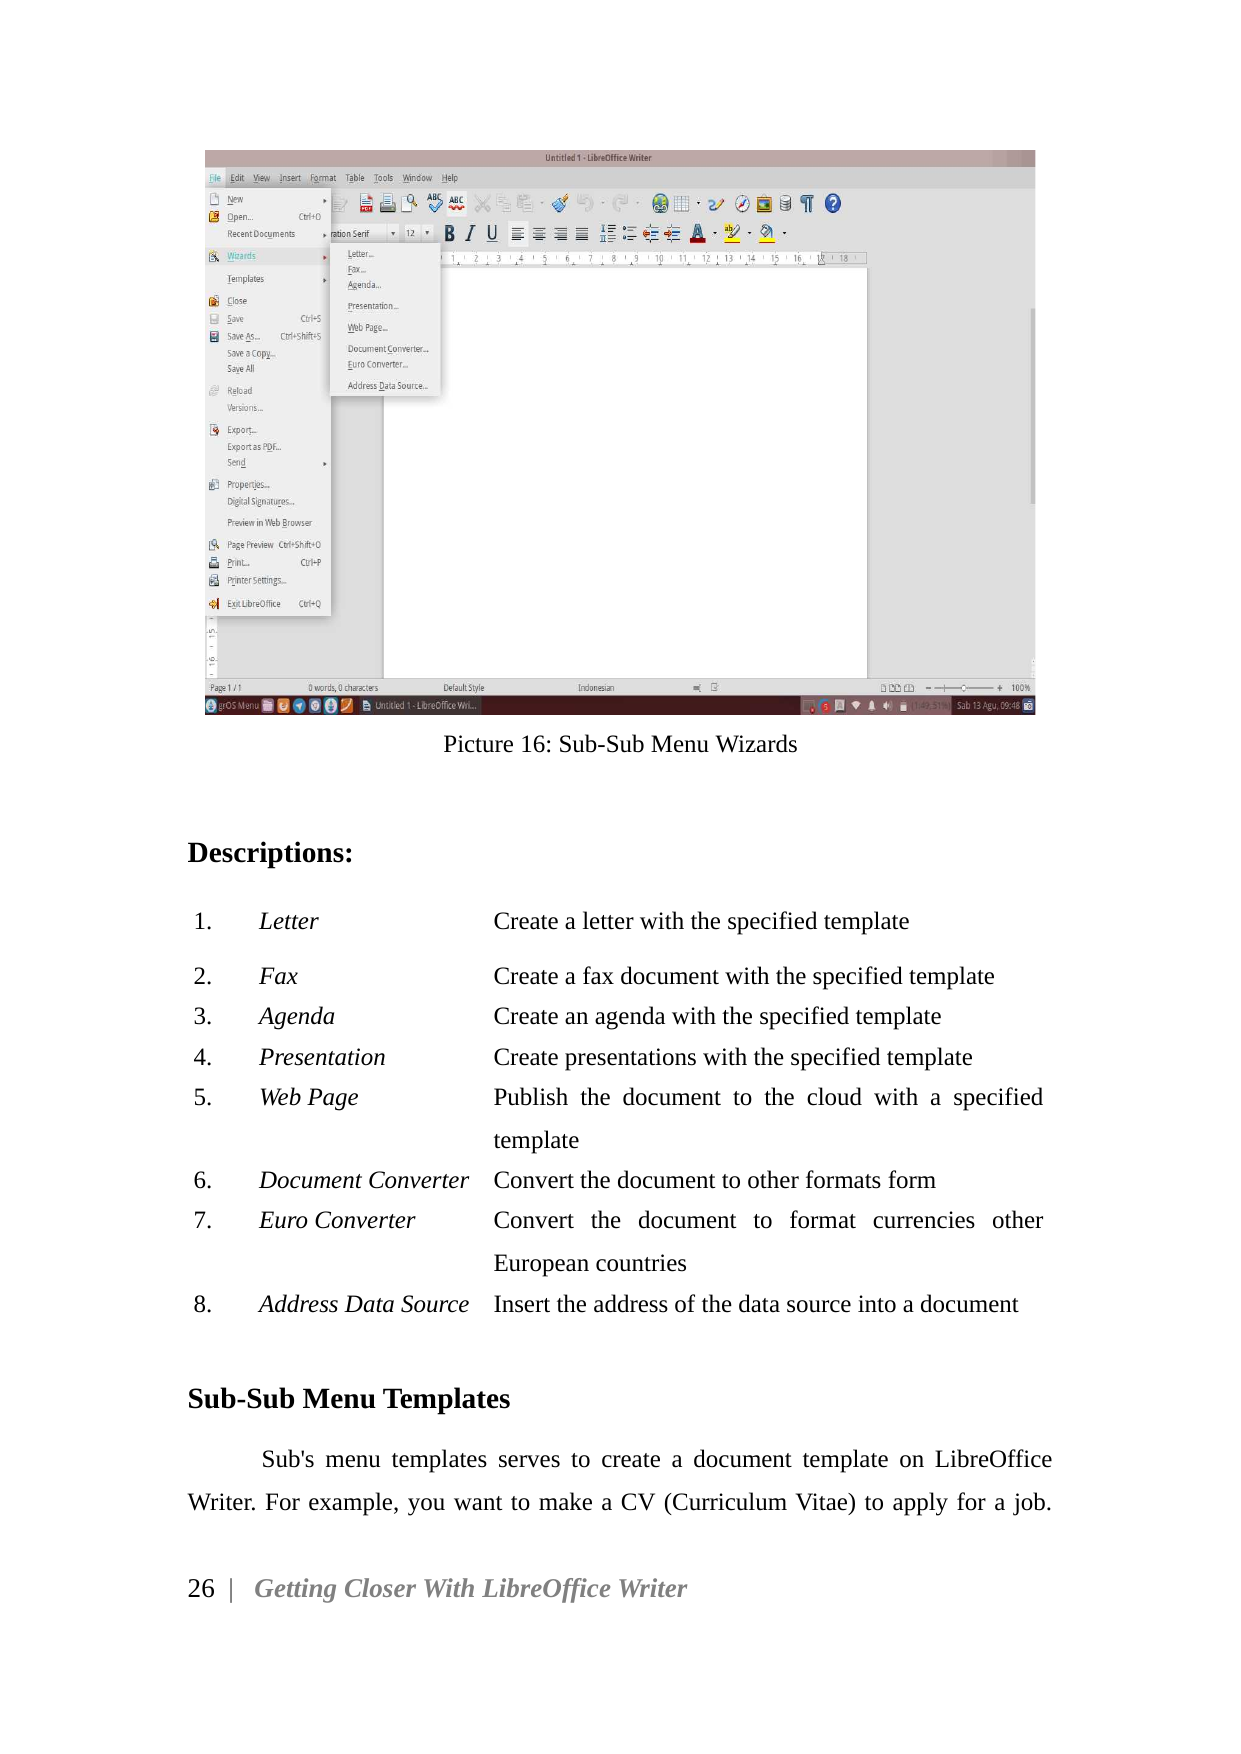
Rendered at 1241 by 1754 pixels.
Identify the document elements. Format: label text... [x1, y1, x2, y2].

subtitle Sub-Sub Menu Templates [187, 1381, 1053, 1415]
table_cell Convert the document to other formats form [488, 1160, 1050, 1200]
table_cell Create a fax document with the specified template [488, 956, 1050, 996]
table_cell Create an agenda with the specified template [488, 996, 1050, 1036]
table_cell Presentation [253, 1036, 487, 1076]
text Descriptions: [187, 836, 1053, 869]
table_cell 4. [188, 1036, 253, 1076]
table_cell Address Data Source [253, 1283, 487, 1323]
table_cell Convert the document to format currencies other European countries [488, 1200, 1050, 1283]
table_header Letter [253, 901, 487, 956]
table_cell Publish the document to the cloud with a specified template [488, 1076, 1050, 1159]
table_cell Insert the address of the data source into a document [488, 1283, 1050, 1323]
text Sub's menu templates serves to create a document template on LibreOffice Writer. For example, you want to make a CV (Curriculum Vitae) to apply for a job. [187, 1444, 1053, 1516]
table_header Create a letter with the specified template [488, 901, 1050, 956]
table_header 1. [188, 901, 253, 956]
table_cell Euro Converter [253, 1200, 487, 1283]
table_cell Document Converter [253, 1160, 487, 1200]
table_cell Create presentations with the specified template [488, 1036, 1050, 1076]
table_cell 2. [188, 956, 253, 996]
table_cell Agenda [253, 996, 487, 1036]
table_cell 3. [188, 996, 253, 1036]
table_cell Web Page [253, 1076, 487, 1159]
table_cell Fax [253, 956, 487, 996]
table_cell 6. [188, 1160, 253, 1200]
picture [205, 150, 1036, 715]
table_cell 7. [188, 1200, 253, 1283]
table_cell 5. [188, 1076, 253, 1159]
text Picture 16: Sub-Sub Menu Wizards [187, 150, 1053, 757]
table_cell 8. [188, 1283, 253, 1323]
